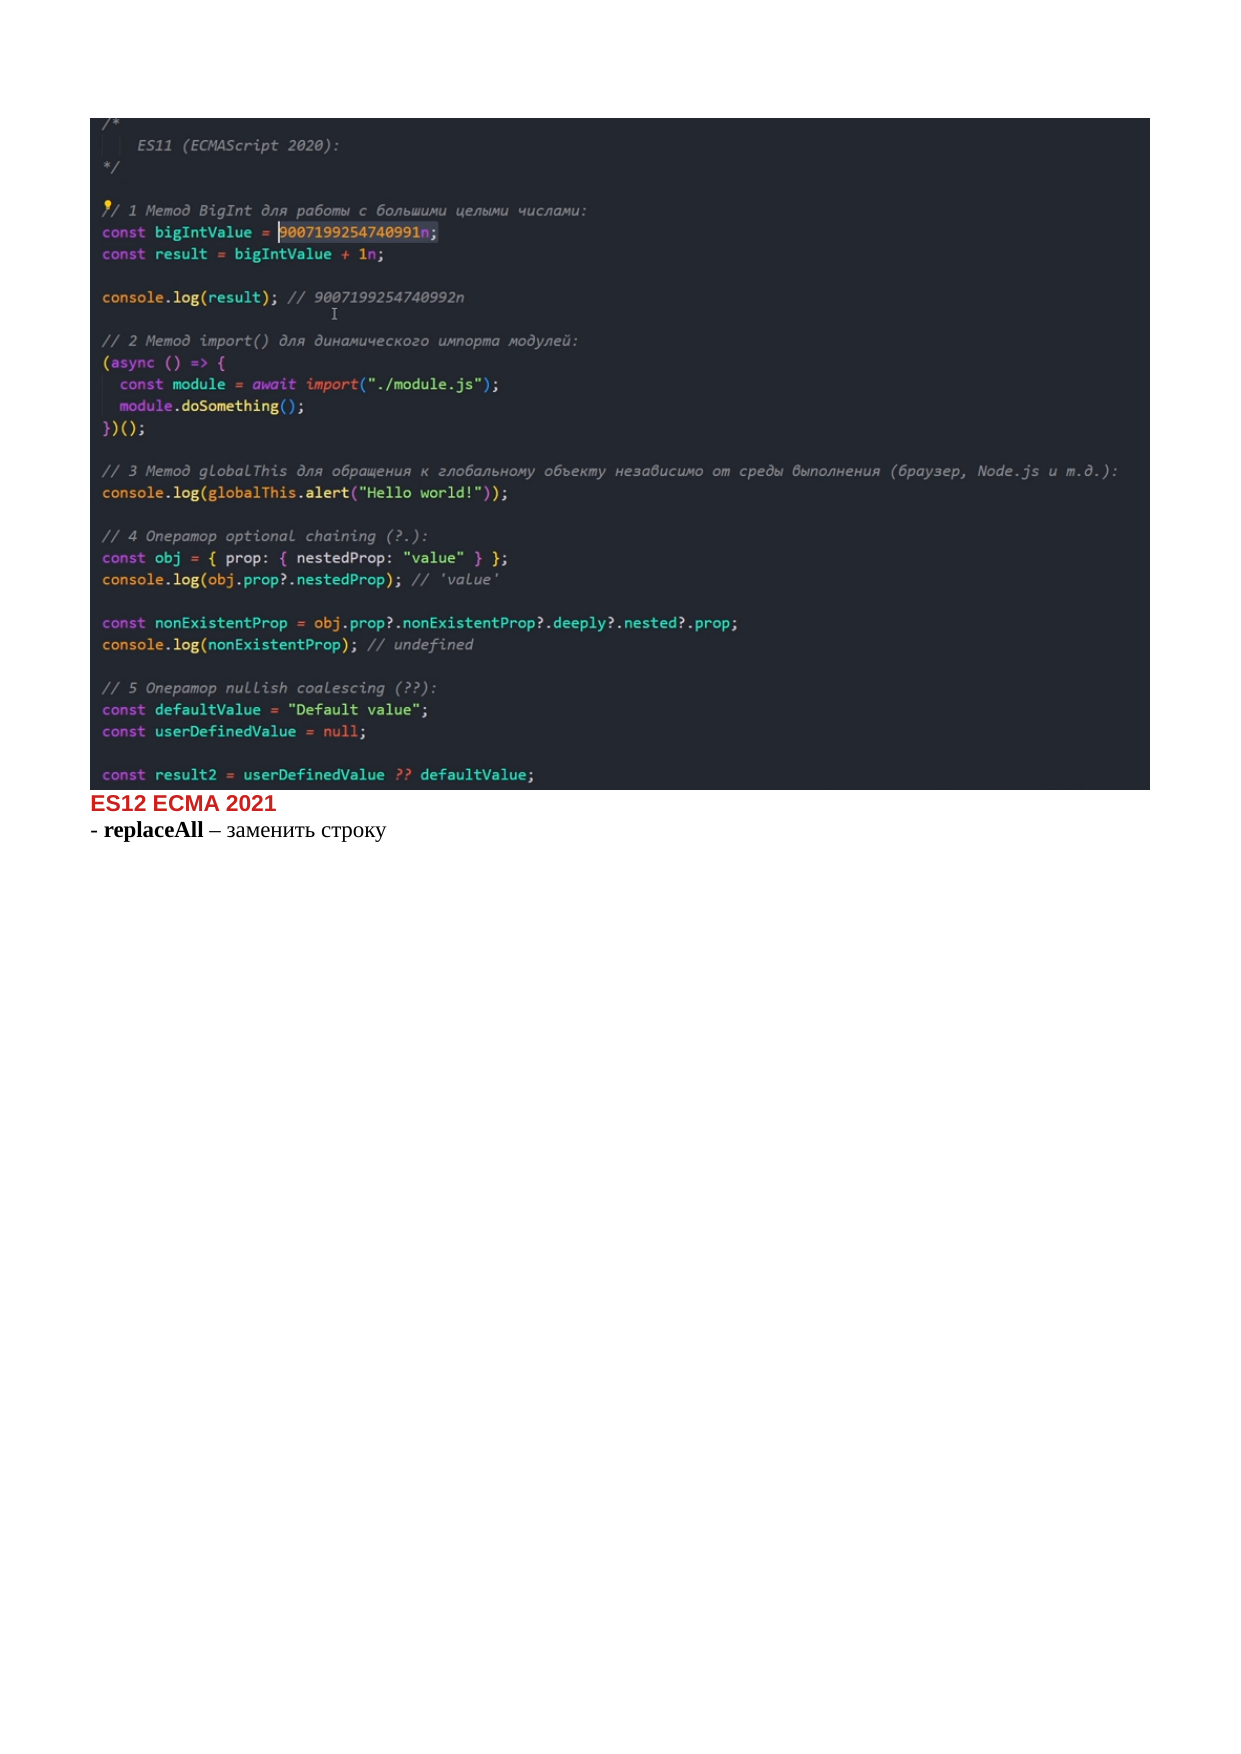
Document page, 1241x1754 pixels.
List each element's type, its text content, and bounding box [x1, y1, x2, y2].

text ES12 ECMA 2021 [90, 790, 1150, 816]
text - replaceAll – заменить строку [90, 816, 1150, 842]
picture [90, 118, 1150, 790]
